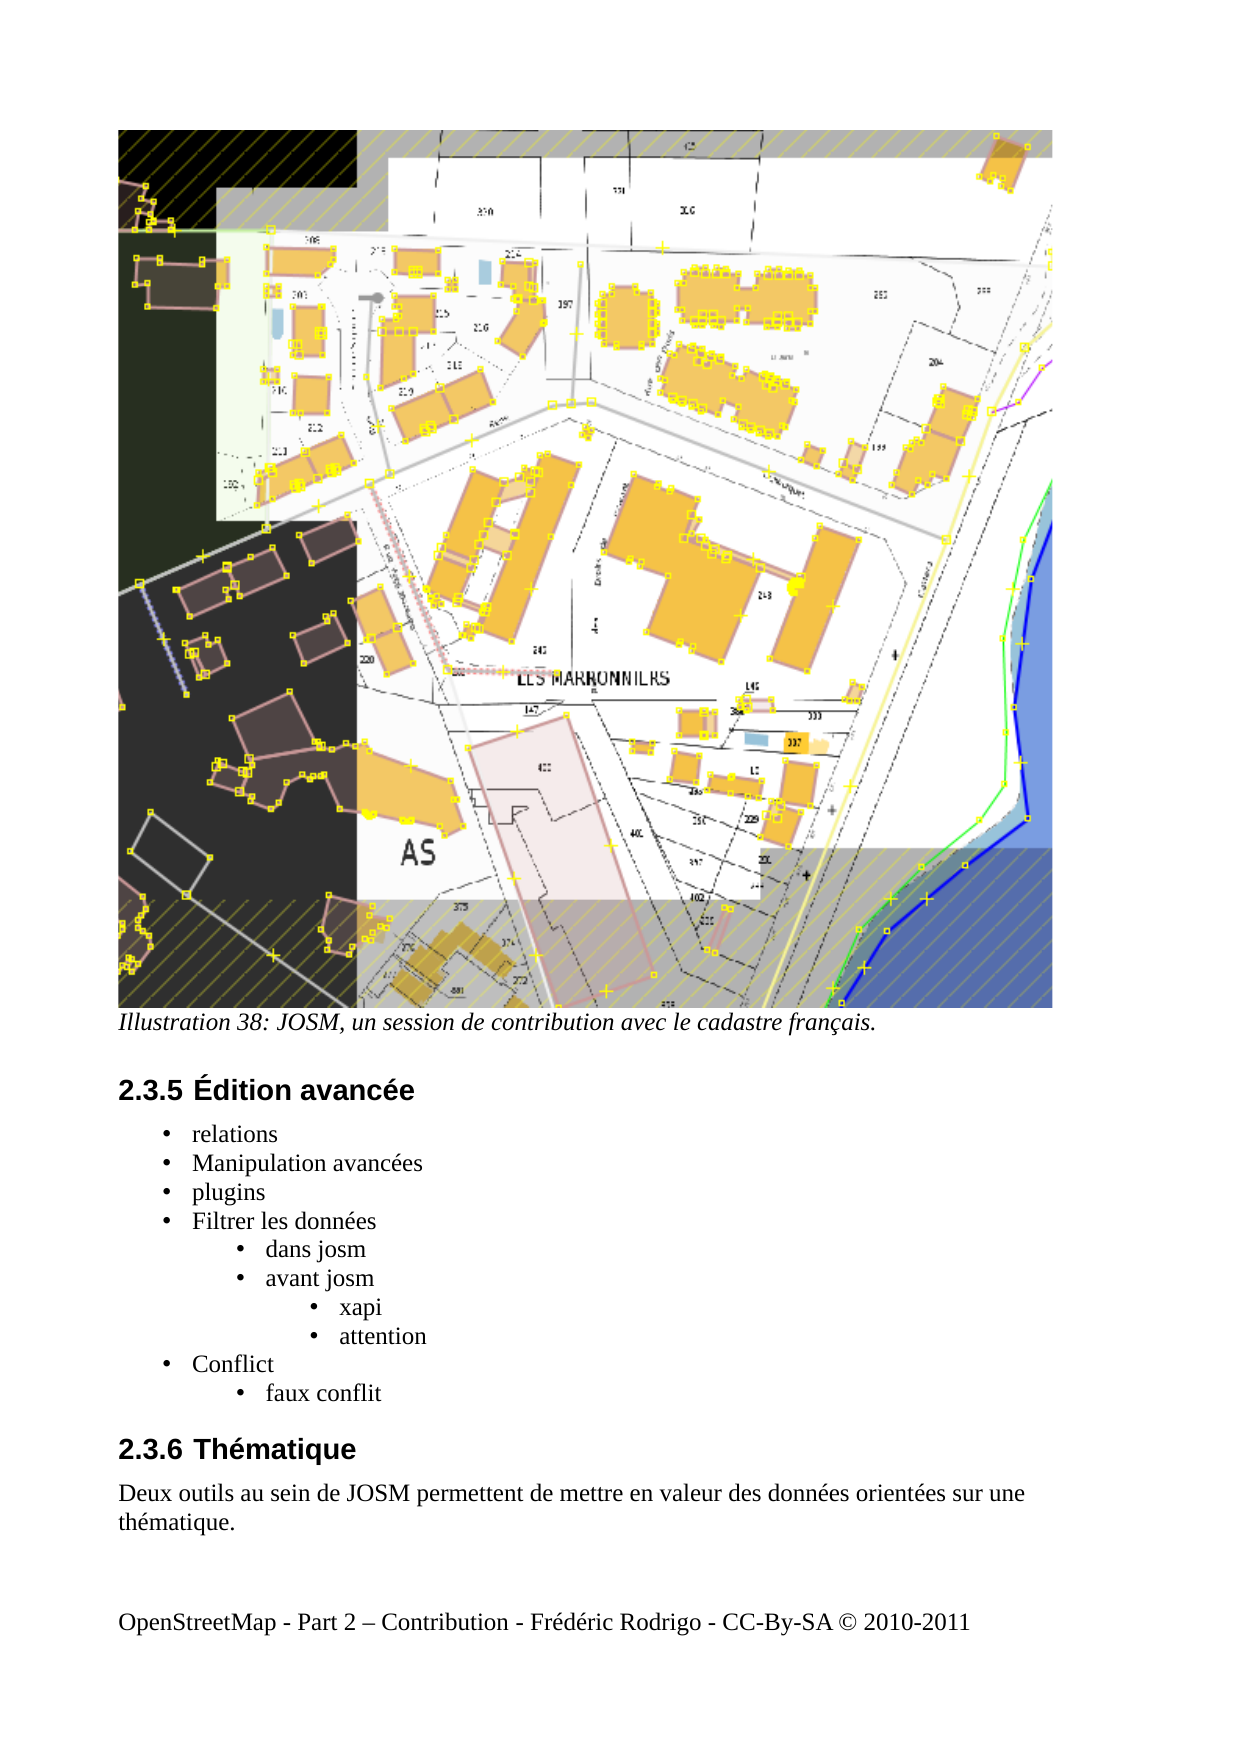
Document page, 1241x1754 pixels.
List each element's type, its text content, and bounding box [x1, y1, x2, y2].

list Filtrer les données [162, 1206, 1122, 1234]
list xapi [309, 1292, 1122, 1321]
list Conflict [162, 1349, 1122, 1378]
picture [118, 130, 1053, 1008]
list avant josm [236, 1263, 1122, 1292]
list plugins [162, 1177, 1122, 1206]
subtitle Thématique [118, 1432, 1122, 1466]
text Illustration 38: JOSM, un session de contribution avec le cadastre français. [118, 1008, 1052, 1036]
list attention [309, 1321, 1122, 1349]
list Manipulation avancées [162, 1148, 1122, 1177]
subtitle Édition avancée [118, 1073, 1122, 1107]
list faux conflit [236, 1378, 1122, 1407]
list dans josm [236, 1234, 1122, 1263]
text Deux outils au sein de JOSM permettent de mettre en valeur des données orientées sur une thématique. [118, 1478, 1122, 1536]
list relations [162, 1119, 1122, 1148]
